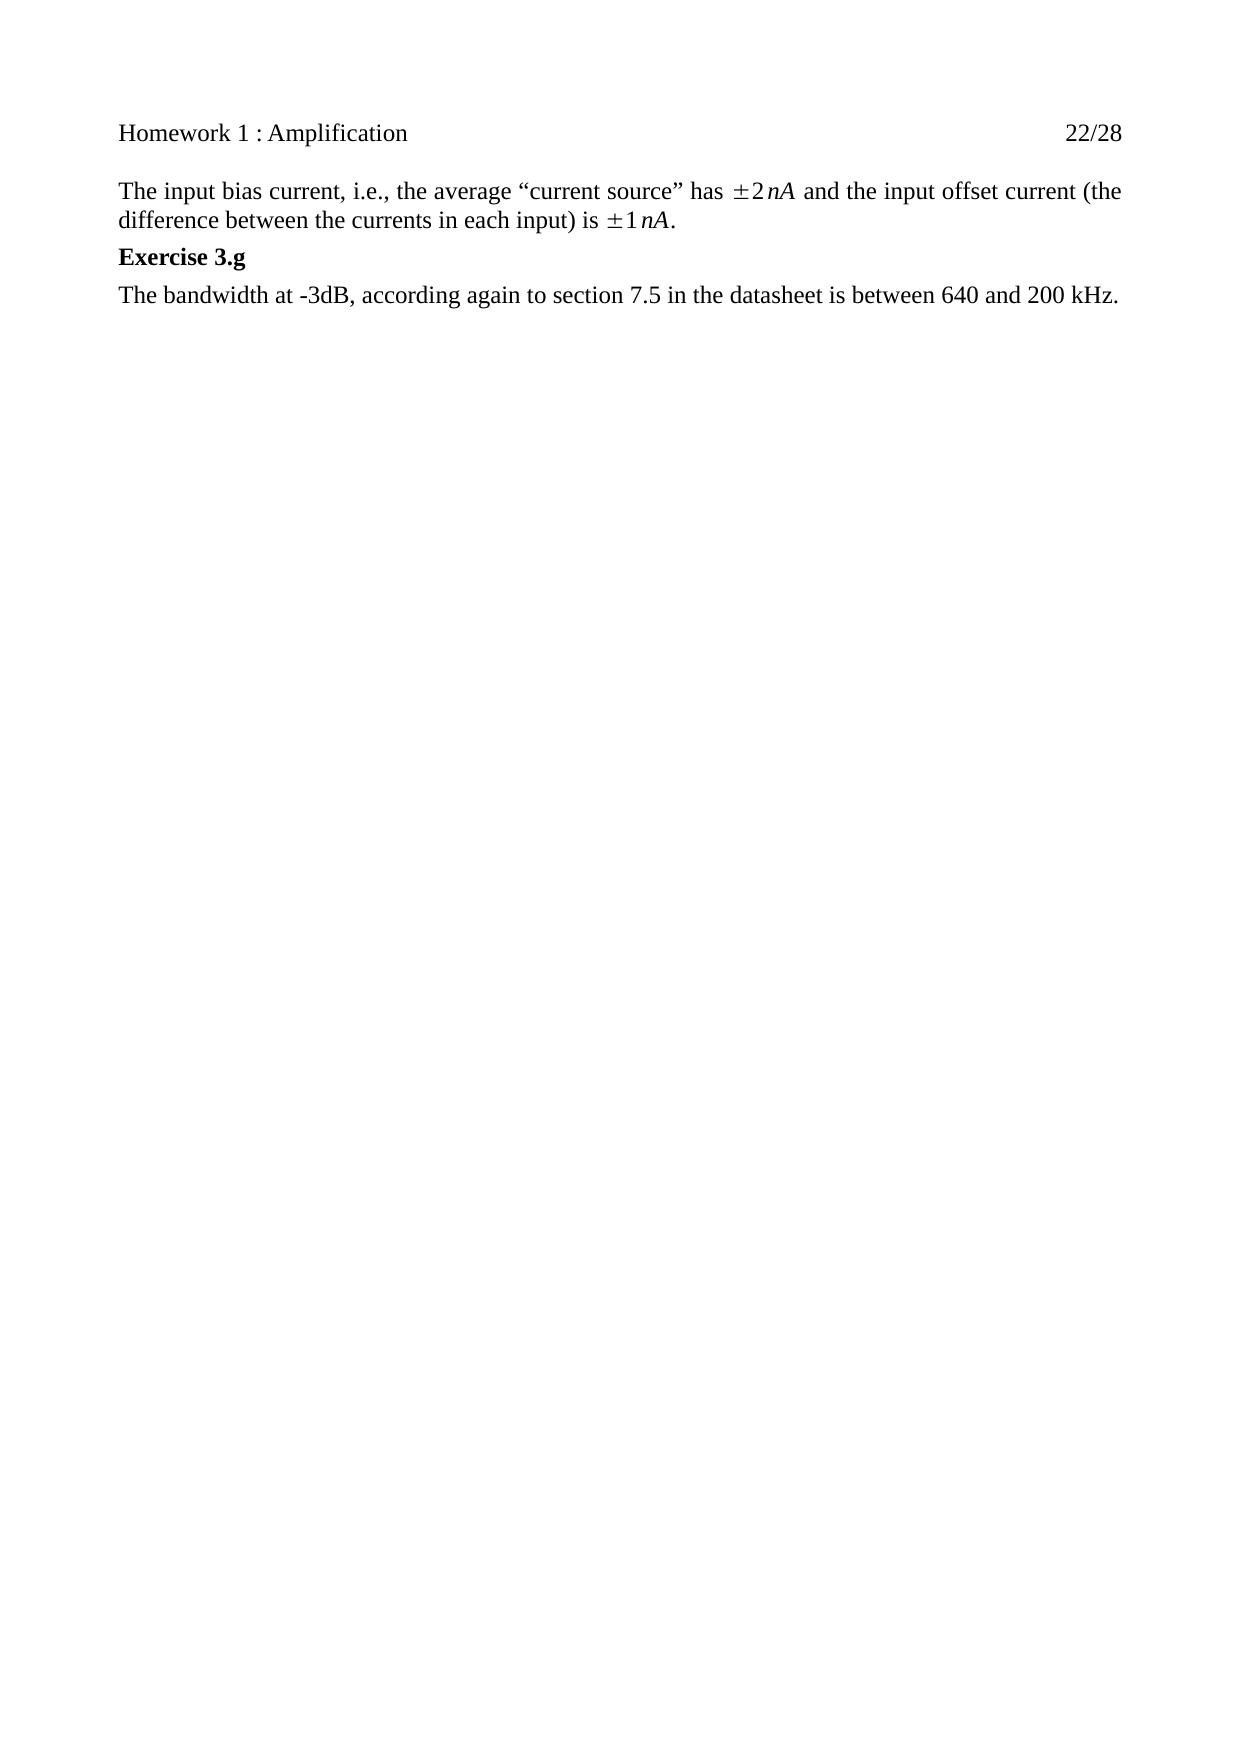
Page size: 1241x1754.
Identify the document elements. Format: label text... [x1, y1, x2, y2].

text The bandwidth at -3dB, according again to section 7.5 in the datasheet is between 640 and 200 kHz. [118, 280, 1122, 309]
text Exercise 3.g [118, 242, 1122, 271]
text The input bias current, i.e., the average “current source” has and the input offset current (the difference between the currents in each input) is . [118, 176, 1122, 234]
